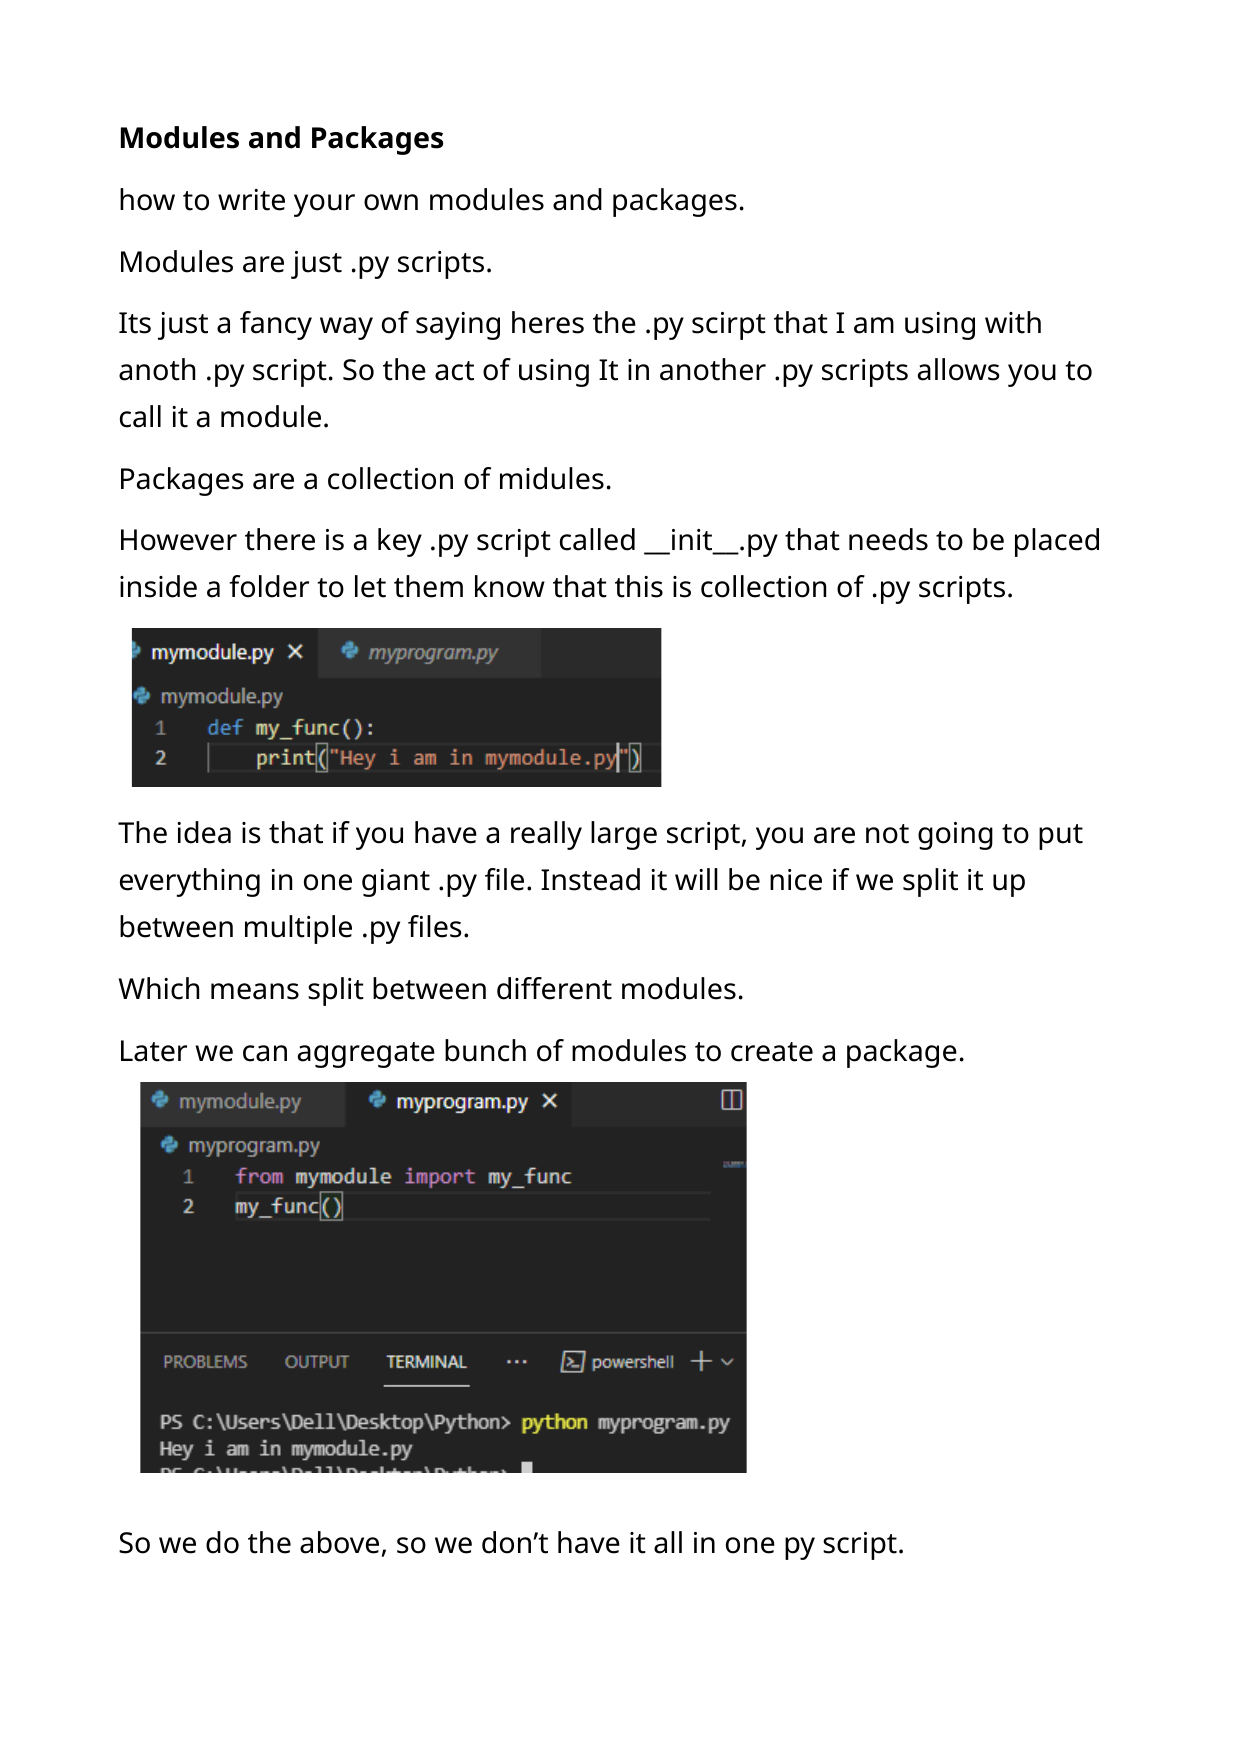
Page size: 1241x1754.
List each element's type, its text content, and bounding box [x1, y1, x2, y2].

text So we do the above, so we don’t have it all in one py script. [118, 1523, 1122, 1562]
picture [131, 628, 662, 787]
text how to write your own modules and packages. [118, 180, 1122, 219]
text Packages are a collection of midules. [118, 458, 1122, 497]
text Modules are just .py scripts. [118, 241, 1122, 280]
picture [140, 1082, 747, 1473]
text Later we can aggregate bunch of modules to create a package. [118, 1030, 1122, 1069]
text Its just a fancy way of saying heres the .py scirpt that I am using with anoth .py script. So the act of using It in another .py scripts allows you to call it a module. [118, 303, 1122, 436]
text However there is a key .py script called __init__.py that needs to be placed inside a folder to let them know that this is collection of .py scripts. [118, 520, 1122, 606]
text Which means split between different modules. [118, 969, 1122, 1008]
text Modules and Packages [118, 118, 1122, 157]
text The idea is that if you have a really large script, you are not going to put everything in one giant .py file. Instead it will be nice if we split it up between multiple .py files. [118, 813, 1122, 946]
